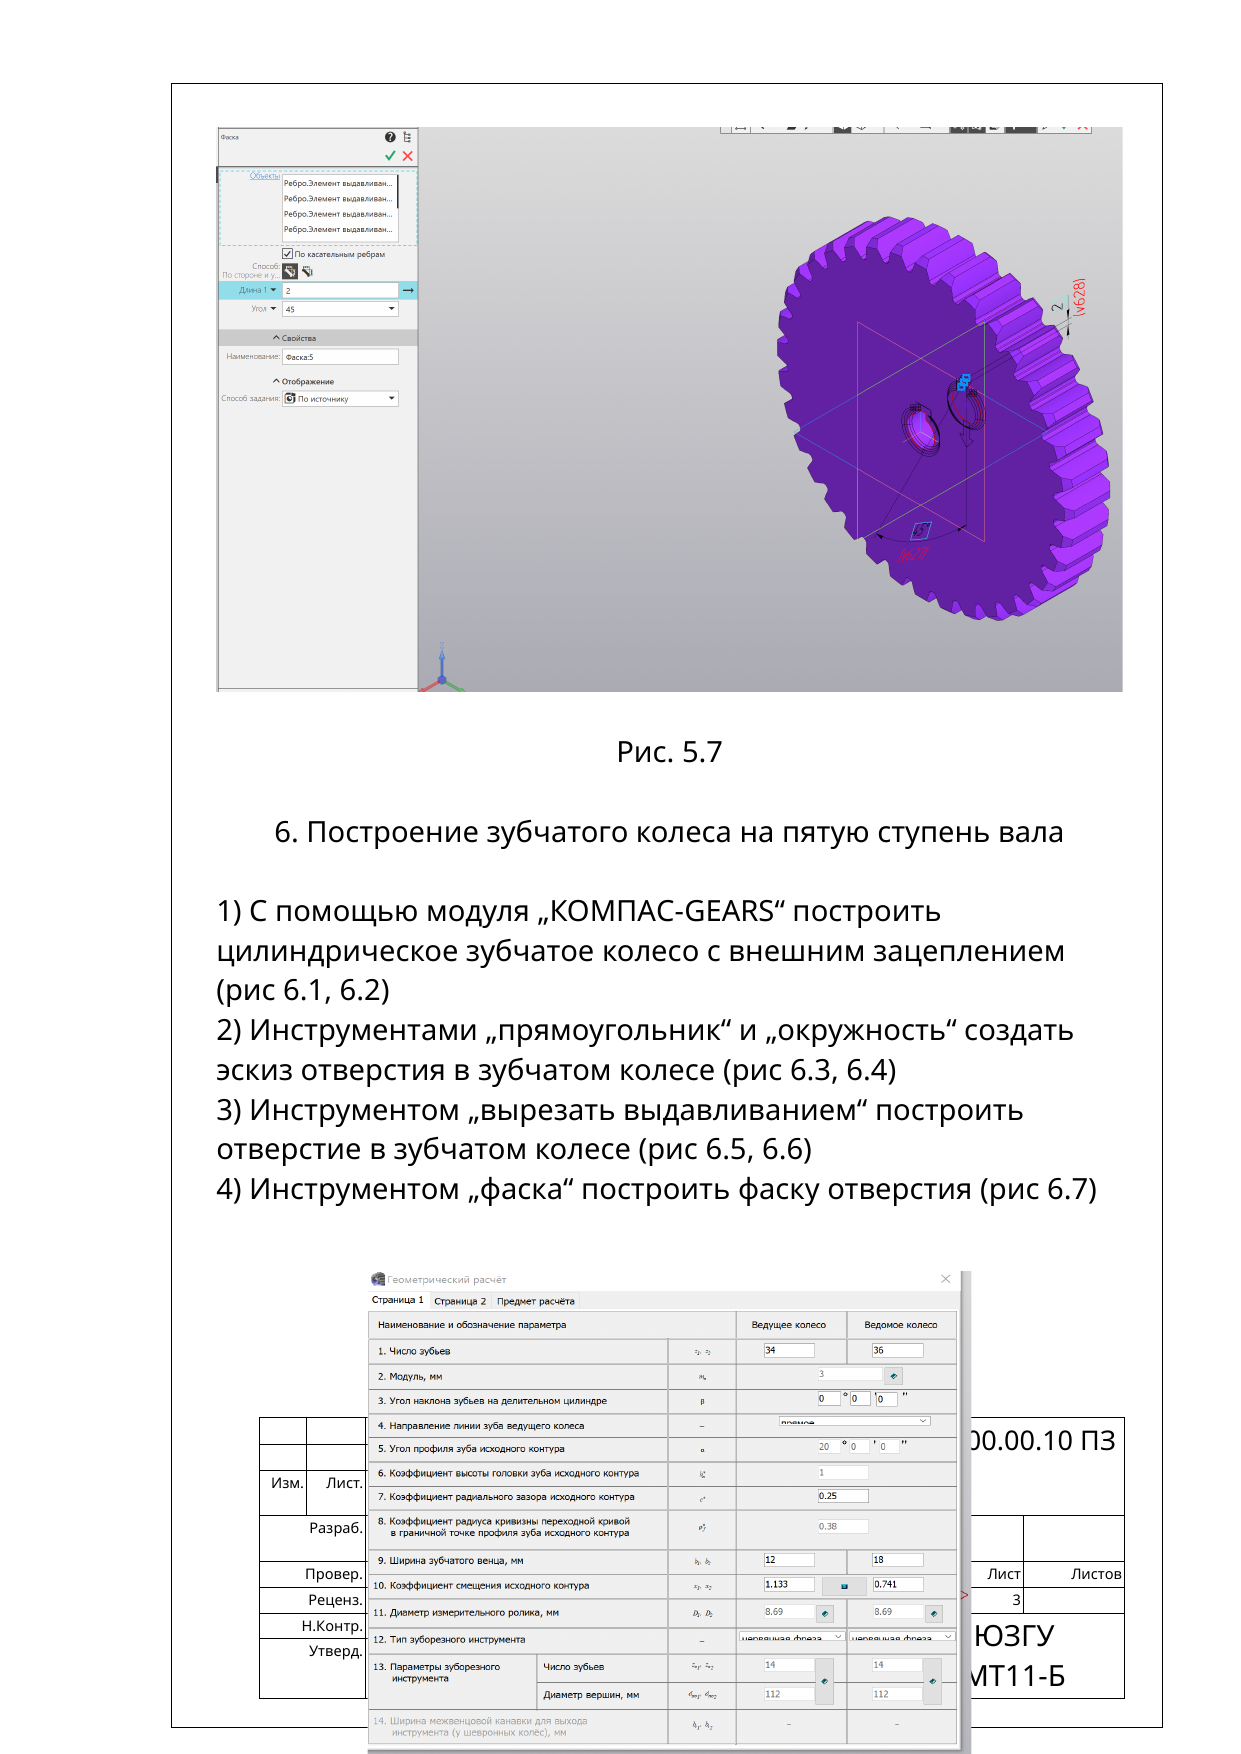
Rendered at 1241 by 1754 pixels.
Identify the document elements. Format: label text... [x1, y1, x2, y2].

text 1) С помощью модуля „КОМПАС-GEARS“ построить цилиндрическое зубчатое колесо с внешним зацеплением (рис 6.1, 6.2) [216, 890, 1123, 1009]
text 6. Построение зубчатого колеса на пятую ступень вала [216, 811, 1123, 851]
picture [367, 1271, 972, 1754]
text 4) Инструментом „фаска“ построить фаску отверстия (рис 6.7) [216, 1168, 1123, 1208]
picture [216, 127, 1123, 692]
text 3) Инструментом „вырезать выдавливанием“ построить отверстие в зубчатом колесе (рис 6.5, 6.6) [216, 1089, 1123, 1168]
text Рис. 5.7 [216, 732, 1123, 771]
text 2) Инструментами „прямоугольник“ и „окружность“ создать эскиз отверстия в зубчатом колесе (рис 6.3, 6.4) [216, 1009, 1123, 1089]
